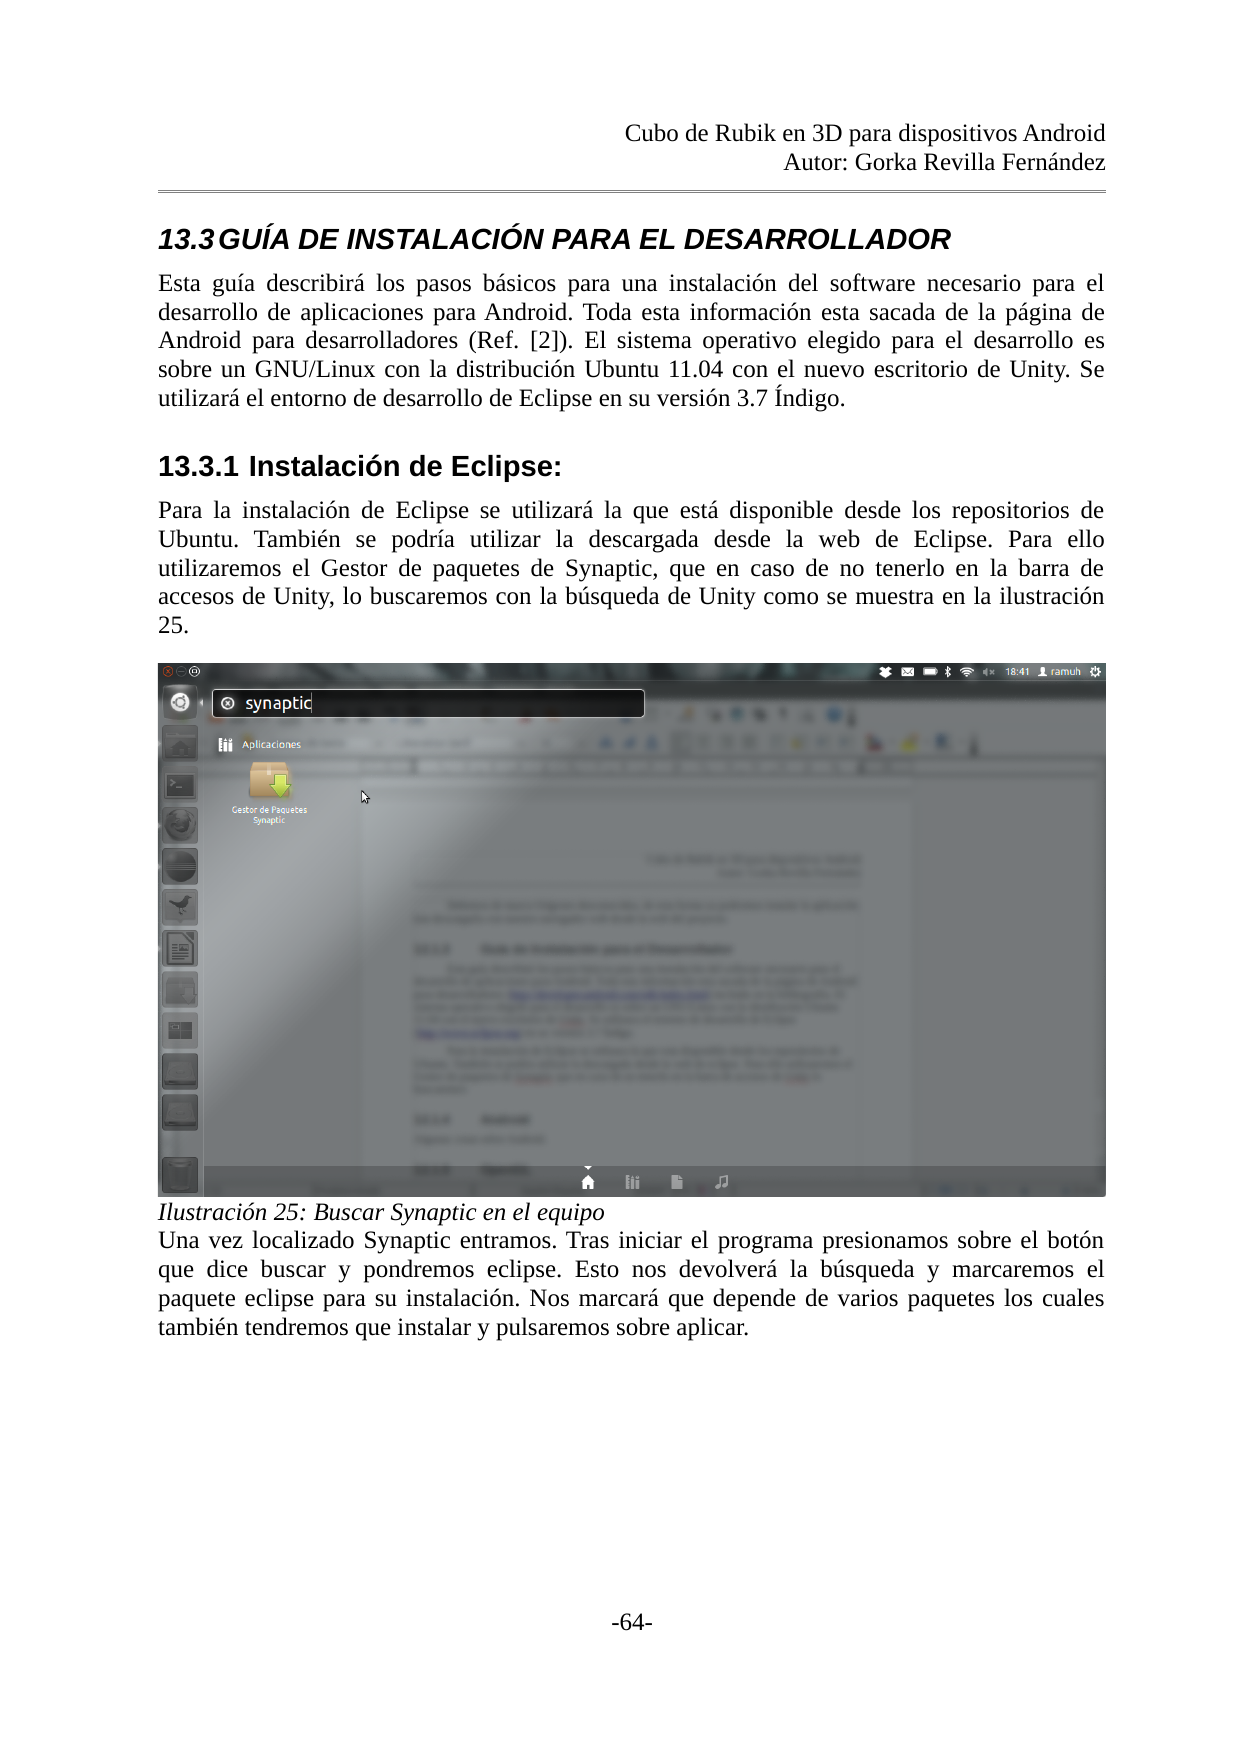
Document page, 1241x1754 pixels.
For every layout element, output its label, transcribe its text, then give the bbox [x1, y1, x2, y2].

text Esta guía describirá los pasos básicos para una instalación del software necesario para el desarrollo de aplicaciones para Android. Toda esta información esta sacada de la página de Android para desarrolladores (Ref. [2]). El sistema operativo elegido para el desarrollo es sobre un GNU/Linux con la distribución Ubuntu 11.04 con el nuevo escritorio de Unity. Se utilizará el entorno de desarrollo de Eclipse en su versión 3.7 Índigo. [158, 268, 1106, 412]
picture [157, 663, 1106, 1197]
subtitle GUÍA DE INSTALACIÓN PARA EL DESARROLLADOR [158, 222, 1106, 255]
subtitle Instalación de Eclipse: [158, 449, 1106, 483]
text Una vez localizado Synaptic entramos. Tras iniciar el programa presionamos sobre el botón que dice buscar y pondremos eclipse. Esto nos devolverá la búsqueda y marcaremos el paquete eclipse para su instalación. Nos marcará que depende de varios paquetes los cuales también tendremos que instalar y pulsaremos sobre aplicar. [158, 1226, 1106, 1341]
text Para la instalación de Eclipse se utilizará la que está disponible desde los repositorios de Ubuntu. También se podría utilizar la descargada desde la web de Eclipse. Para ello utilizaremos el Gestor de paquetes de Synaptic, que en caso de no tenerlo en la barra de accesos de Unity, lo buscaremos con la búsqueda de Unity como se muestra en la ilustración 25. [158, 495, 1106, 639]
text Ilustración 25: Buscar Synaptic en el equipo [158, 1197, 1106, 1226]
